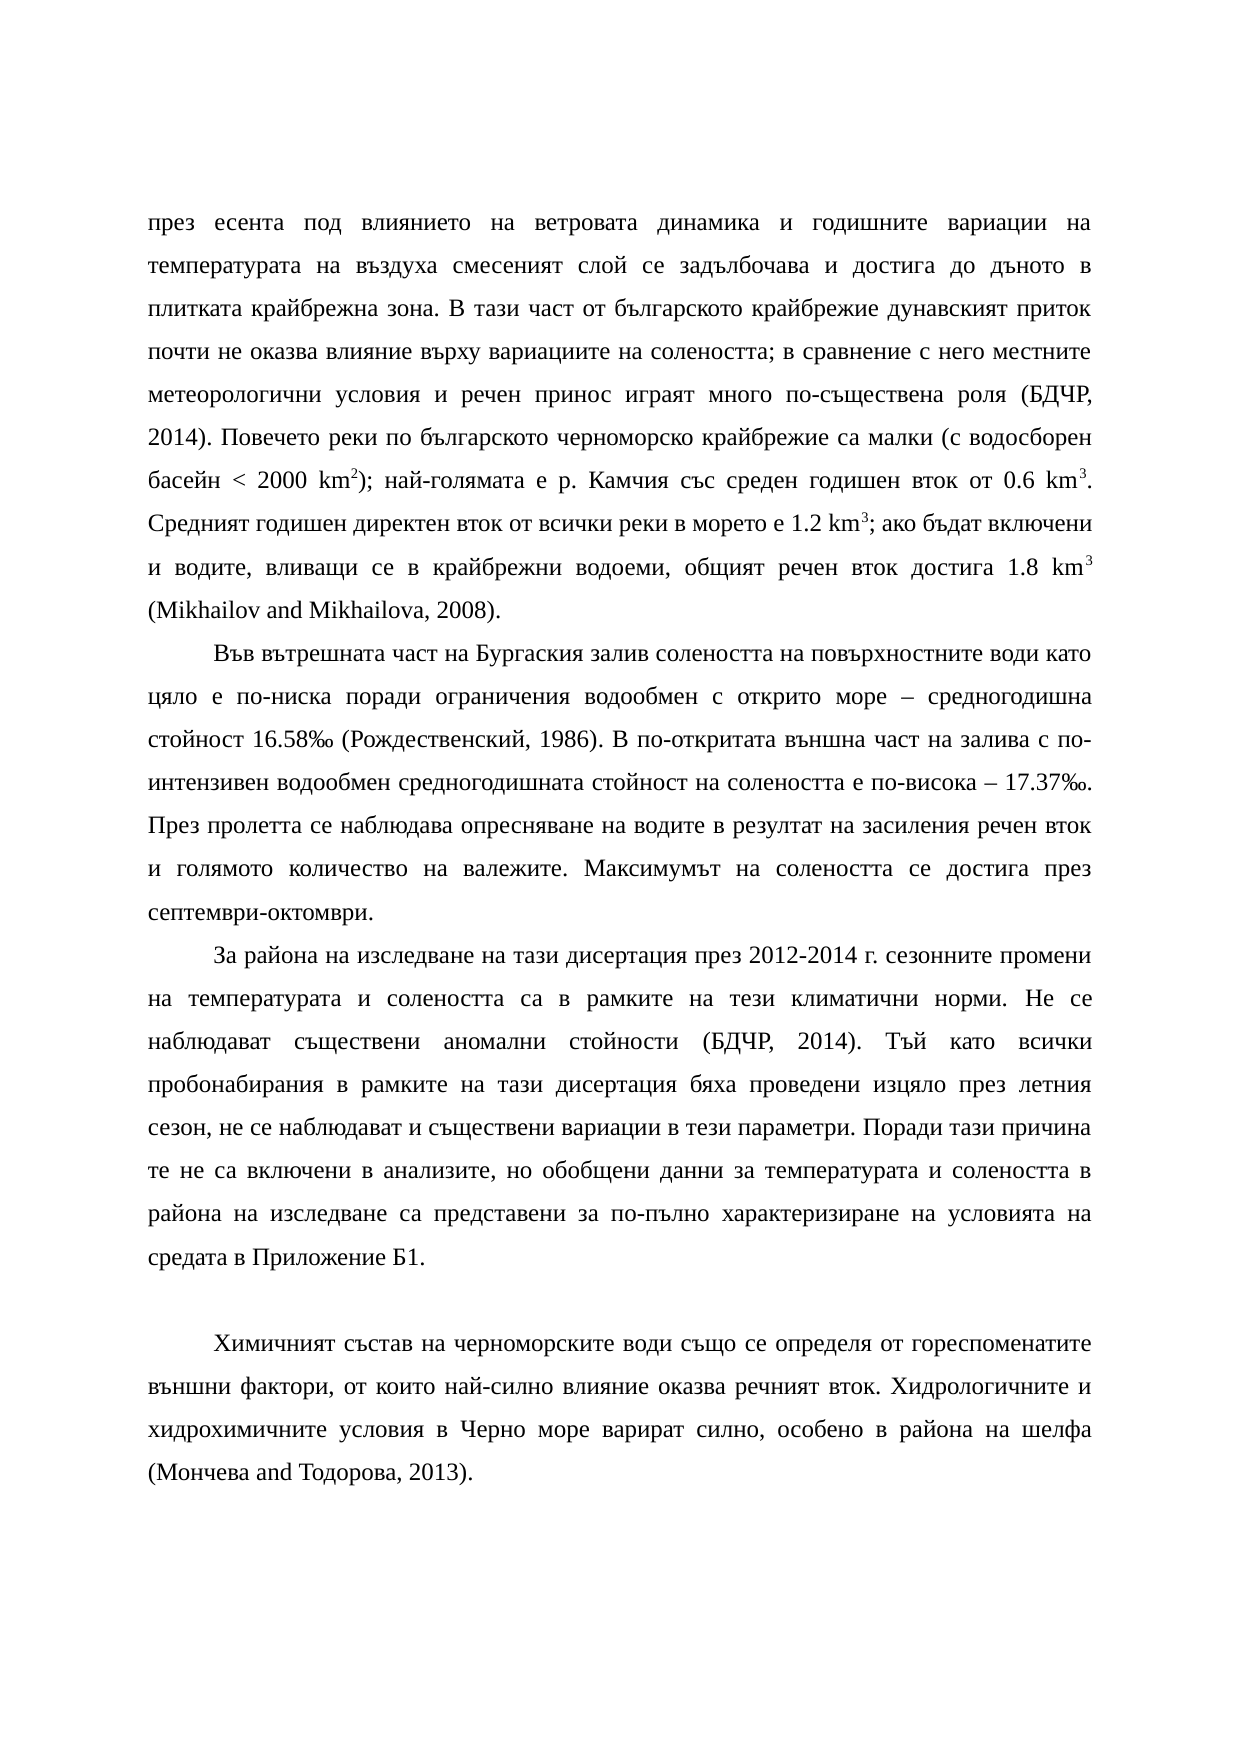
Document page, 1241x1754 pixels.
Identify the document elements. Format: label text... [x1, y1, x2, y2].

text Във вътрешната част на Бургаския залив солеността на повърхностните води като цяло е по-ниска поради ограничения водообмен с открито море – средногодишна стойност 16.58‰ (Рождественский, 1986). В по-откритата външна част на залива с по-интензивен водообмен средногодишната стойност на солеността е по-висока – 17.37‰. През пролетта се наблюдава опресняване на водите в резултат на засиления речен вток и голямото количество на валежите. Максимумът на солеността се достига през септември-октомври. [148, 638, 1093, 925]
text през есента под влиянието на ветровата динамика и годишните вариации на температурата на въздуха смесеният слой се задълбочава и достига до дъното в плитката крайбрежна зона. В тази част от българското крайбрежие дунавският приток почти не оказва влияние върху вариациите на солеността; в сравнение с него местните метеорологични условия и речен принос играят много по-съществена роля (БДЧР, 2014). Повечето реки по българското черноморско крайбрежие са малки (с водосборен басейн < 2000 km2); най-голямата е р. Камчия със среден годишен вток от 0.6 km3. Средният годишен директен вток от всички реки в морето е 1.2 km3; ако бъдат включени и водите, вливащи се в крайбрежни водоеми, общият речен вток достига 1.8 km3 (Mikhailov and Mikhailova, 2008). [148, 207, 1093, 623]
text Химичният състав на черноморските води също се определя от гореспоменатите външни фактори, от които най-силно влияние оказва речният вток. Хидрологичните и хидрохимичните условия в Черно море варират силно, особено в района на шелфа (Мончева and Тодорова, 2013). [148, 1328, 1093, 1486]
text За района на изследване на тази дисертация през 2012-2014 г. сезонните промени на температурата и солеността са в рамките на тези климатични норми. Не се наблюдават съществени аномални стойности (БДЧР, 2014). Тъй като всички пробонабирания в рамките на тази дисертация бяха проведени изцяло през летния сезон, не се наблюдават и съществени вариации в тези параметри. Поради тази причина те не са включени в анализите, но обобщени данни за температурата и солеността в района на изследване са представени за по-пълно характеризиране на условията на средата в Приложение Б1. [148, 940, 1093, 1270]
